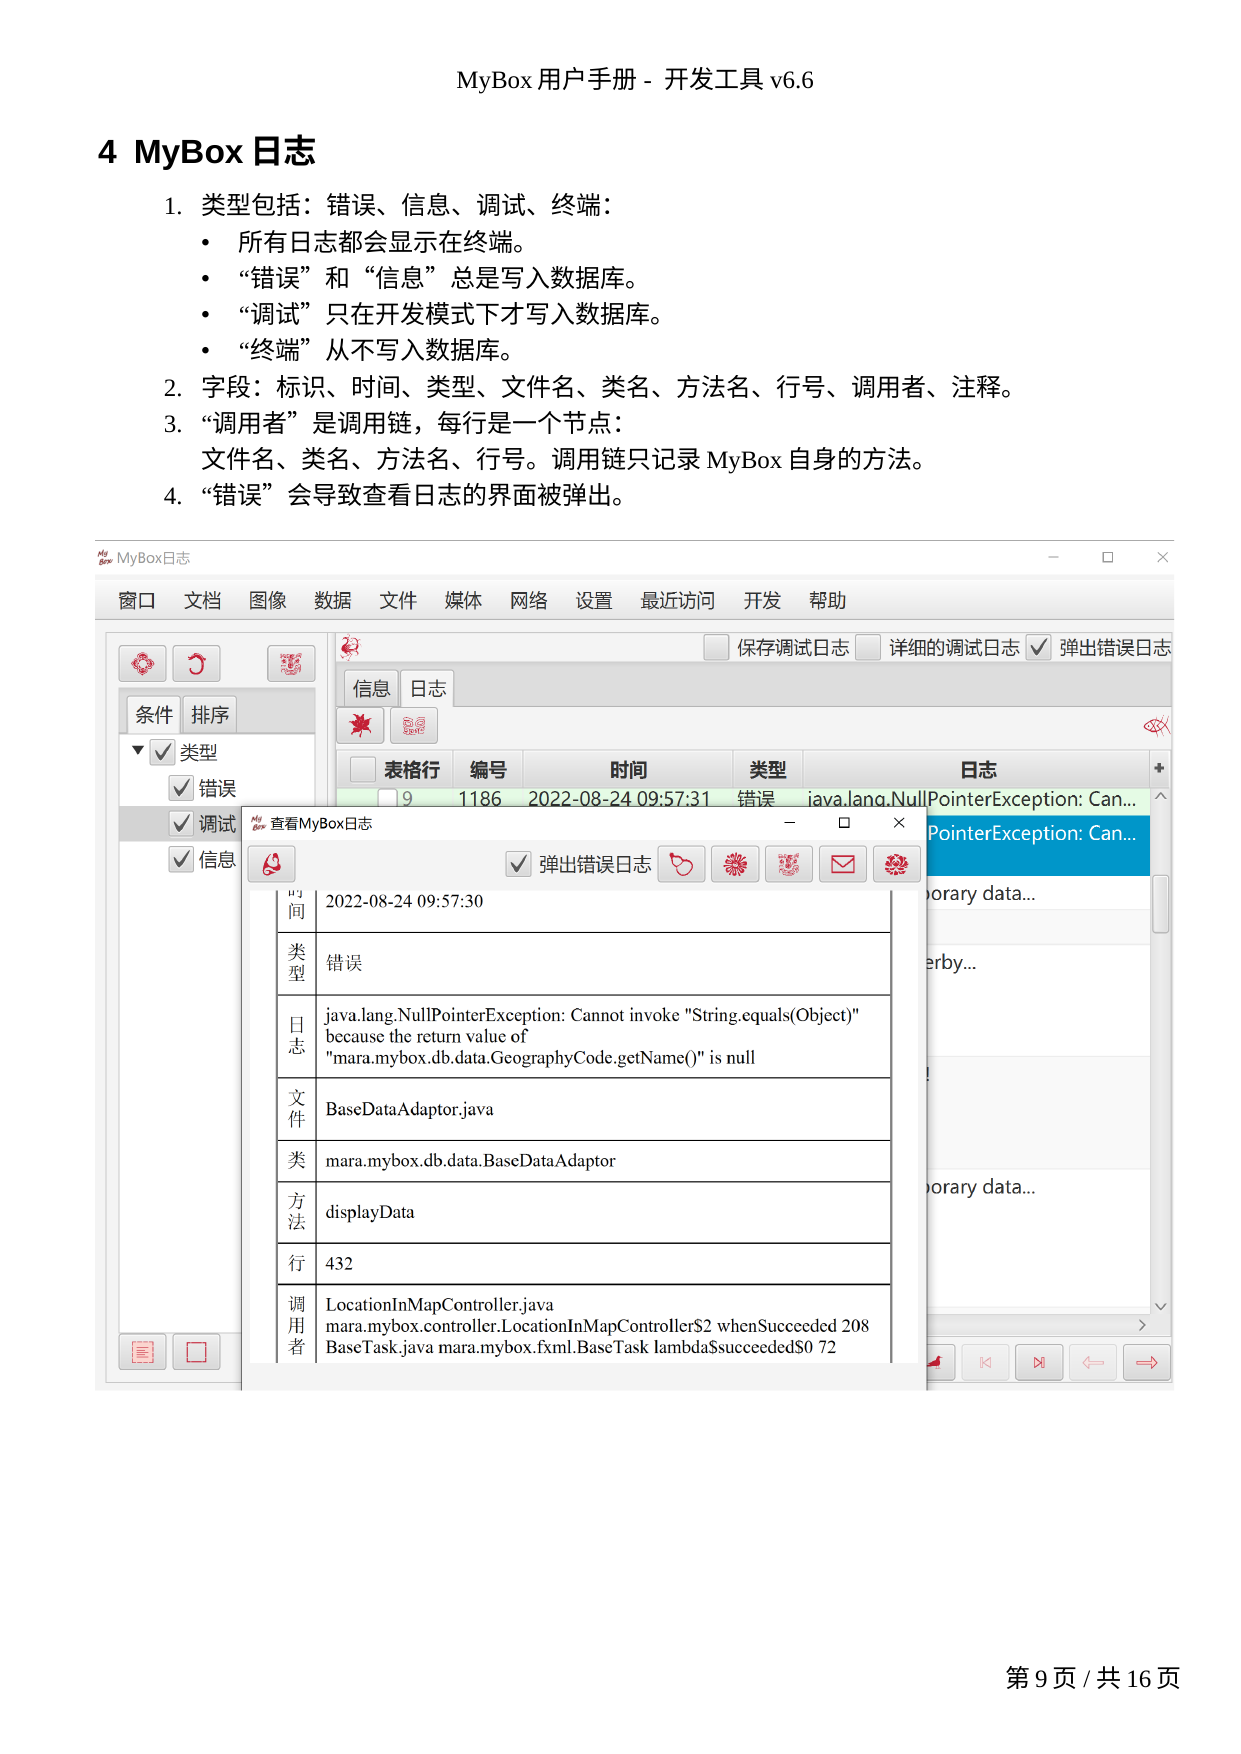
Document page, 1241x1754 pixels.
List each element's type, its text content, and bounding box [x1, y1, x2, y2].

list 文件名、类名、方法名、行号。调用链只记录MyBox自身的方法。 [163, 439, 1181, 476]
subtitle MyBox日志 [88, 125, 1181, 173]
list 类型包括：错误、信息、调试、终端： [163, 186, 1181, 222]
list 所有日志都会显示在终端。 [201, 222, 1181, 258]
list “错误”和“信息”总是写入数据库。 [201, 258, 1181, 294]
list “错误”会导致查看日志的界面被弹出。 [163, 476, 1181, 512]
list “调用者”是调用链，每行是一个节点： [163, 403, 1181, 439]
list “终端”从不写入数据库。 [201, 331, 1181, 367]
picture [95, 540, 1175, 1391]
list 字段：标识、时间、类型、文件名、类名、方法名、行号、调用者、注释。 [163, 367, 1181, 403]
list “调试”只在开发模式下才写入数据库。 [201, 294, 1181, 331]
